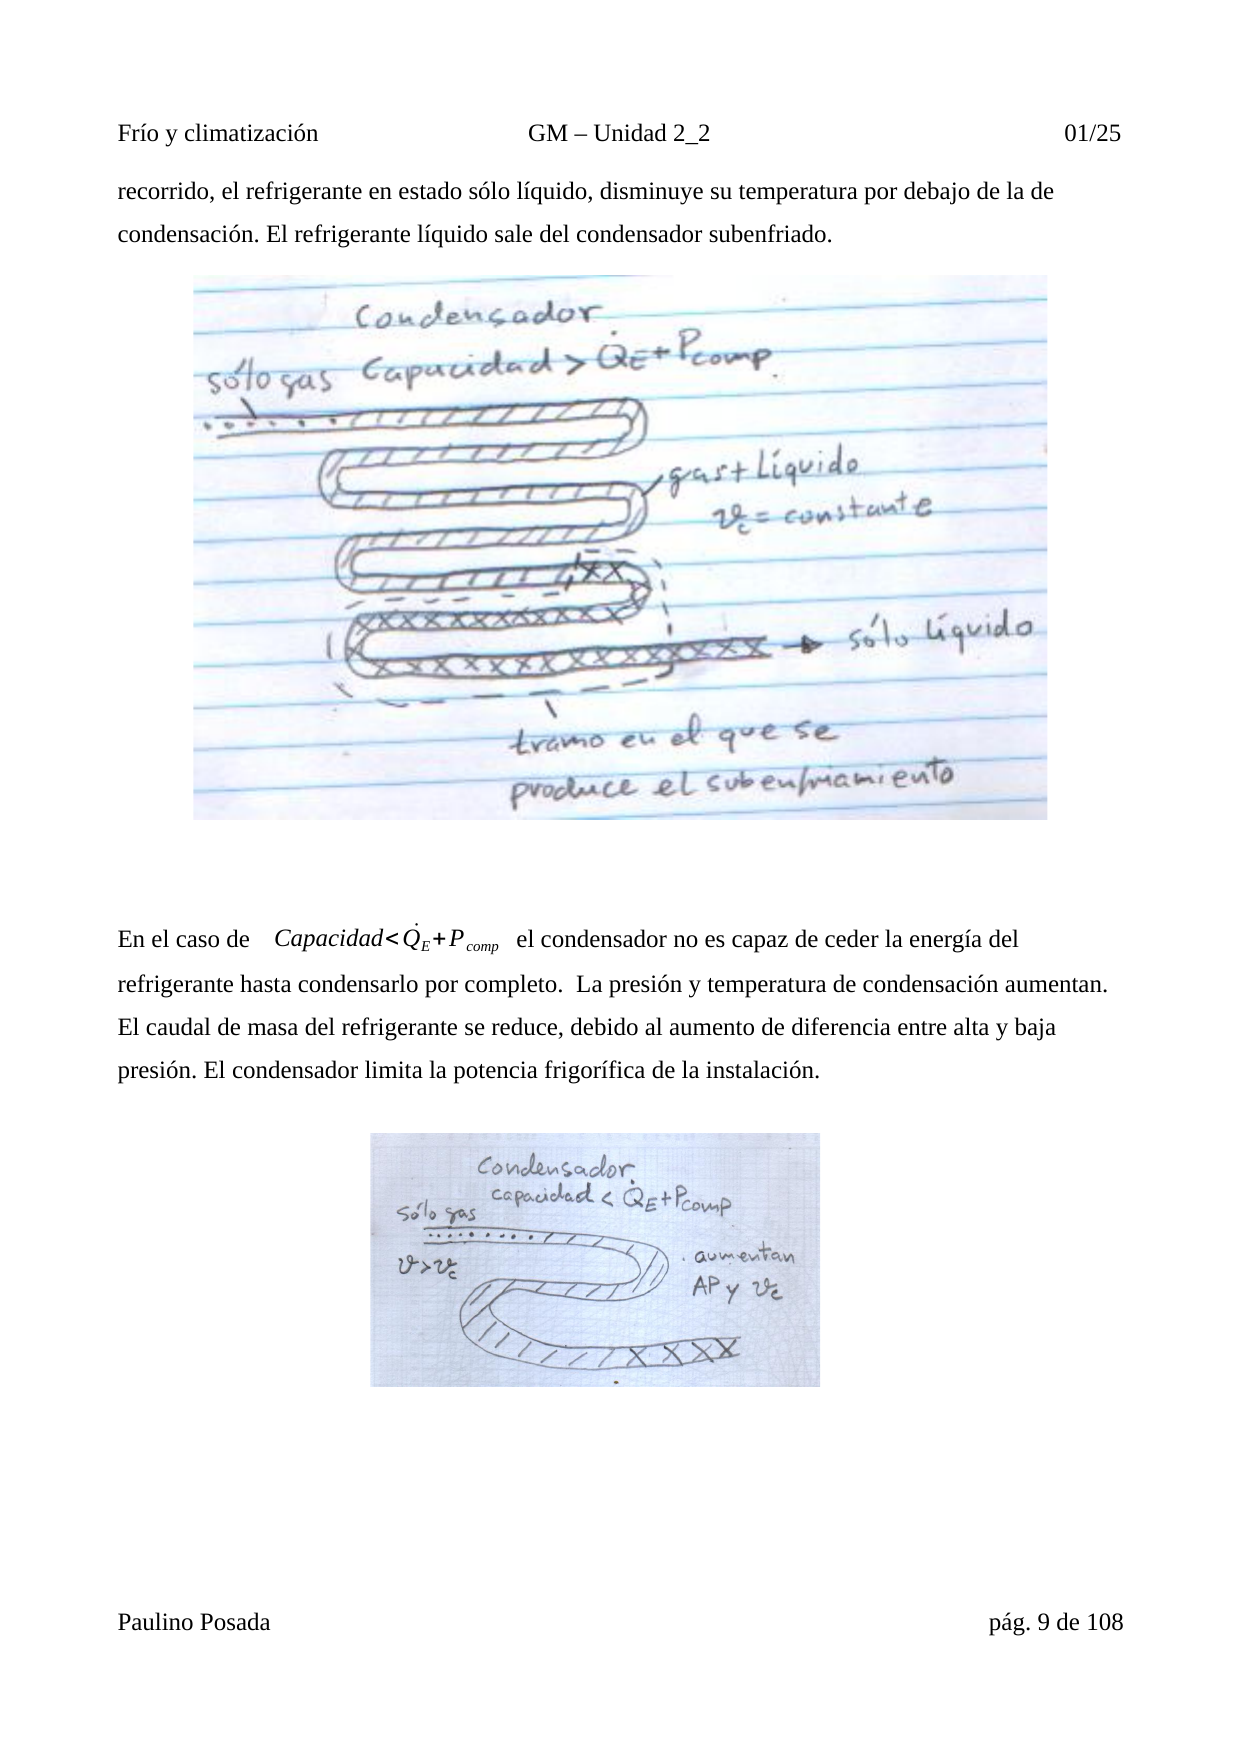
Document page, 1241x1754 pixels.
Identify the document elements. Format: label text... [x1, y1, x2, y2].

text En el caso de el condensador no es capaz de ceder la energía del refrigerante hasta condensarlo por completo. La presión y temperatura de condensación aumentan. El caudal de masa del refrigerante se reduce, debido al aumento de diferencia entre alta y baja presión. El condensador limita la potencia frigorífica de la instalación. [117, 923, 1123, 1084]
text Si , el condensador está sobredimensionado y podría ceder más calor del que el refrigerante está aportando. El refrigerante entra en el condensador como gas a la temperatura de condensación y termina de condensar antes de llegar a la salida. Durante el último tramo del recorrido, el refrigerante en estado sólo líquido, disminuye su temperatura por debajo de la de condensación. El refrigerante líquido sale del condensador subenfriado. [117, 176, 1123, 248]
picture [193, 275, 1048, 820]
picture [370, 1133, 821, 1387]
